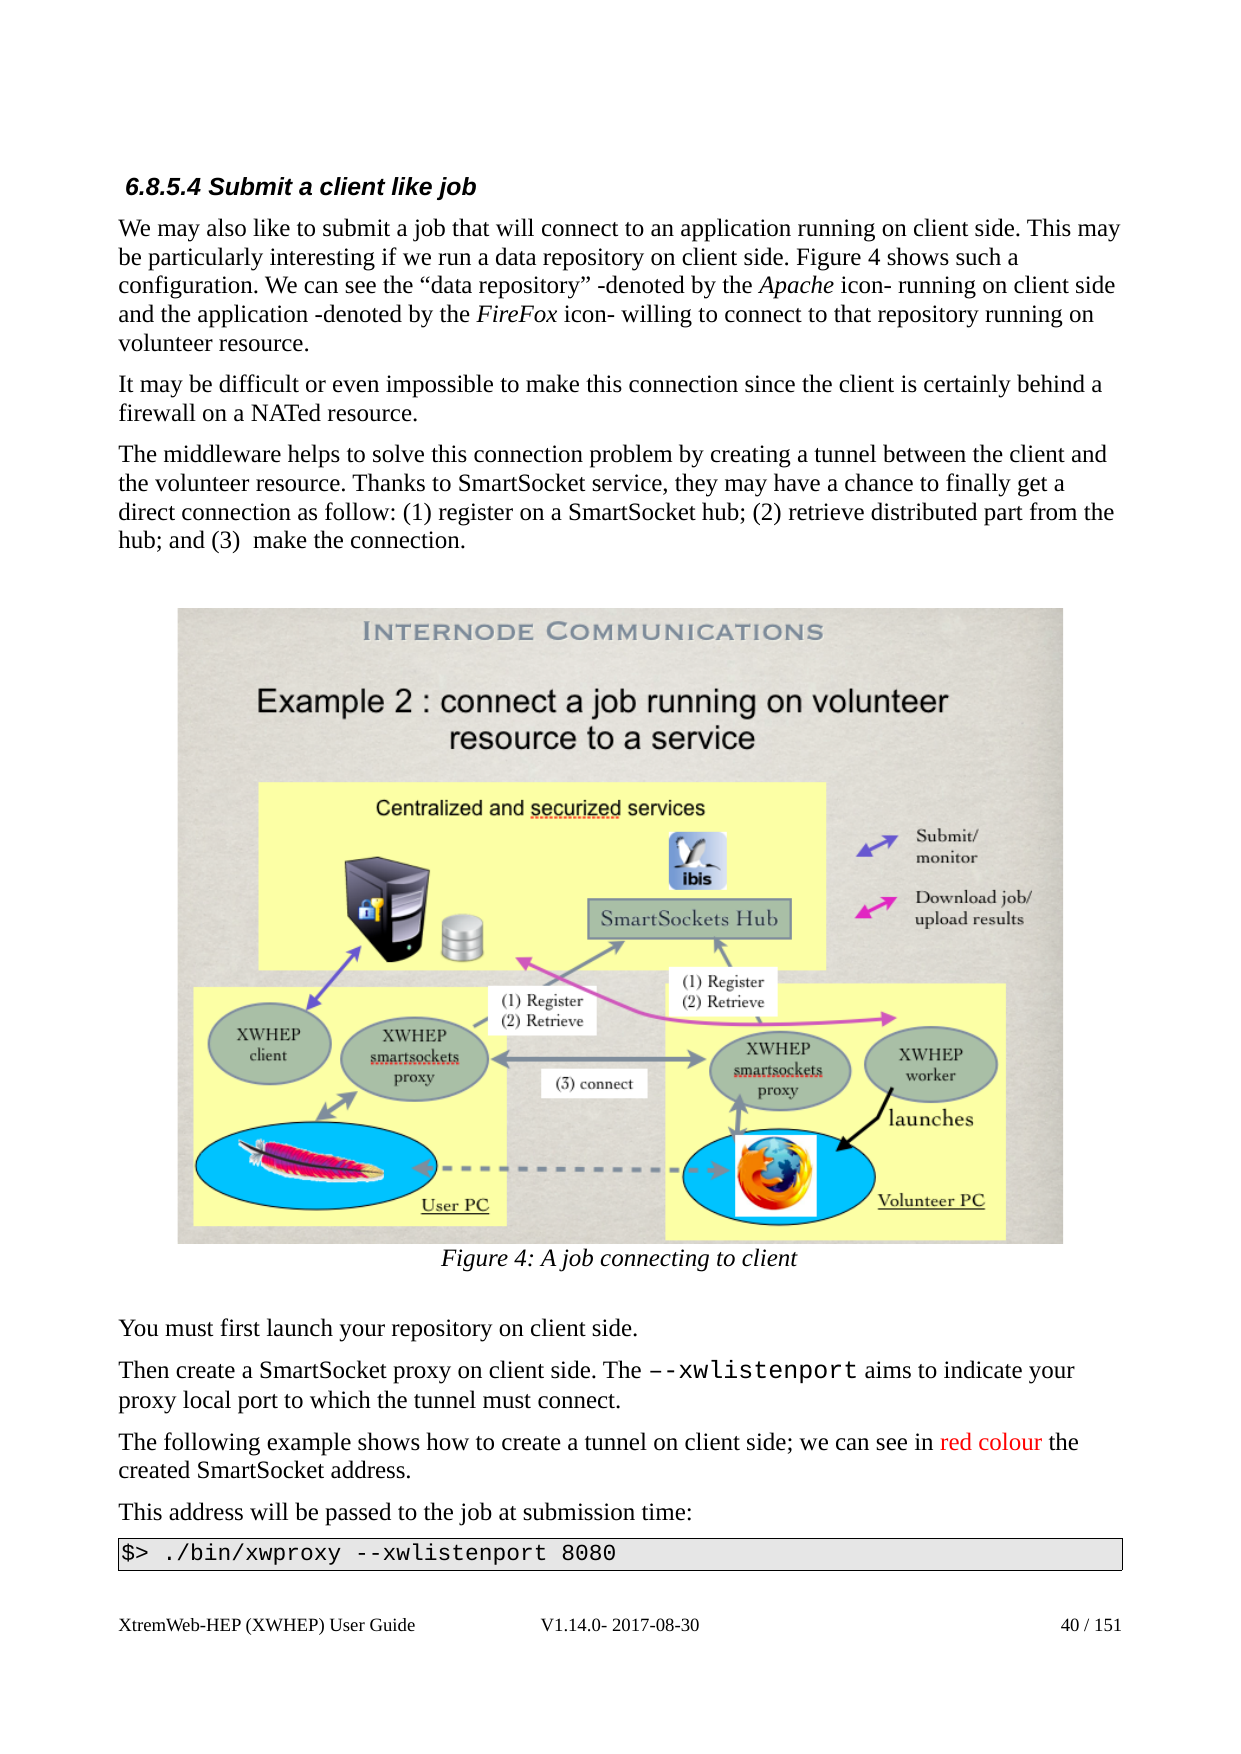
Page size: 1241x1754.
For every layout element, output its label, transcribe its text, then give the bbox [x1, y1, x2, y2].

picture [177, 608, 1064, 1244]
text It may be difficult or even impossible to make this connection since the client is certainly behind a firewall on a NATed resource. [118, 369, 1122, 427]
text We may also like to submit a job that will connect to an application running on client side. This may be particularly interesting if we run a data repository on client side. Figure 4 shows such a configuration. We can see the “data repository” -denoted by the Apache icon- running on client side and the application -denoted by the FireFox icon- willing to connect to that repository running on volunteer resource. [118, 213, 1122, 357]
text Then create a SmartSocket proxy on client side. The –-xwlistenport aims to indicate your proxy local port to which the tunnel must connect. [118, 1355, 1122, 1414]
text You must first launch your repository on client side. [118, 1313, 1122, 1342]
text Figure 4: A job connecting to client [177, 1244, 1063, 1272]
text The following example shows how to create a tunnel on client side; we can see in red colour the created SmartSocket address. [118, 1427, 1122, 1484]
text The middleware helps to solve this connection problem by creating a tunnel between the client and the volunteer resource. Thanks to SmartSocket service, they may have a chance to finally get a direct connection as follow: (1) register on a SmartSocket hub; (2) retrieve distributed part from the hub; and (3) make the connection. [118, 439, 1122, 554]
text This address will be passed to the job at submission time: [118, 1497, 1122, 1526]
text $> ./bin/xwproxy --xwlistenport 8080 [119, 1539, 1122, 1570]
subtitle Submit a client like job [118, 172, 1122, 200]
